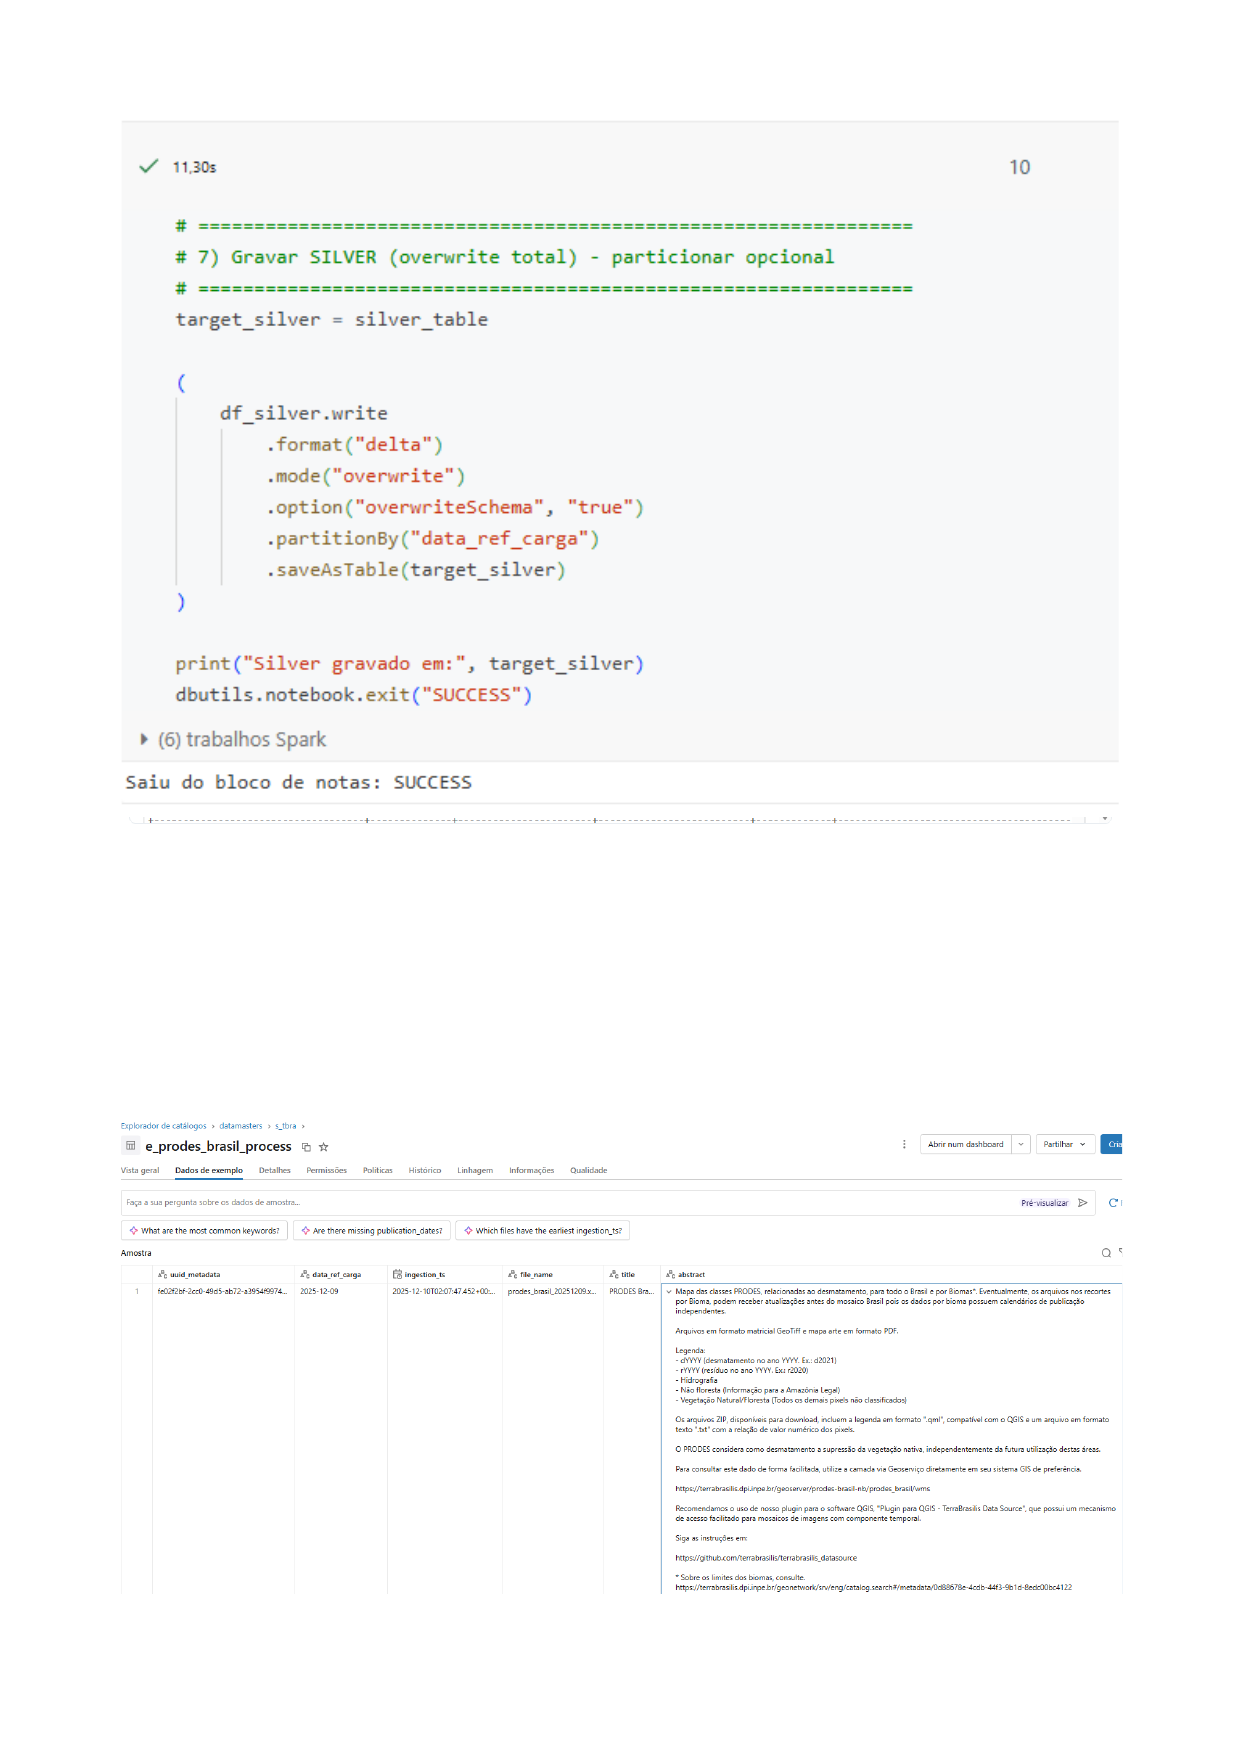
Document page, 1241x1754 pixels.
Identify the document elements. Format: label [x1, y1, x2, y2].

picture [118, 118, 1123, 829]
picture [118, 1116, 1123, 1594]
